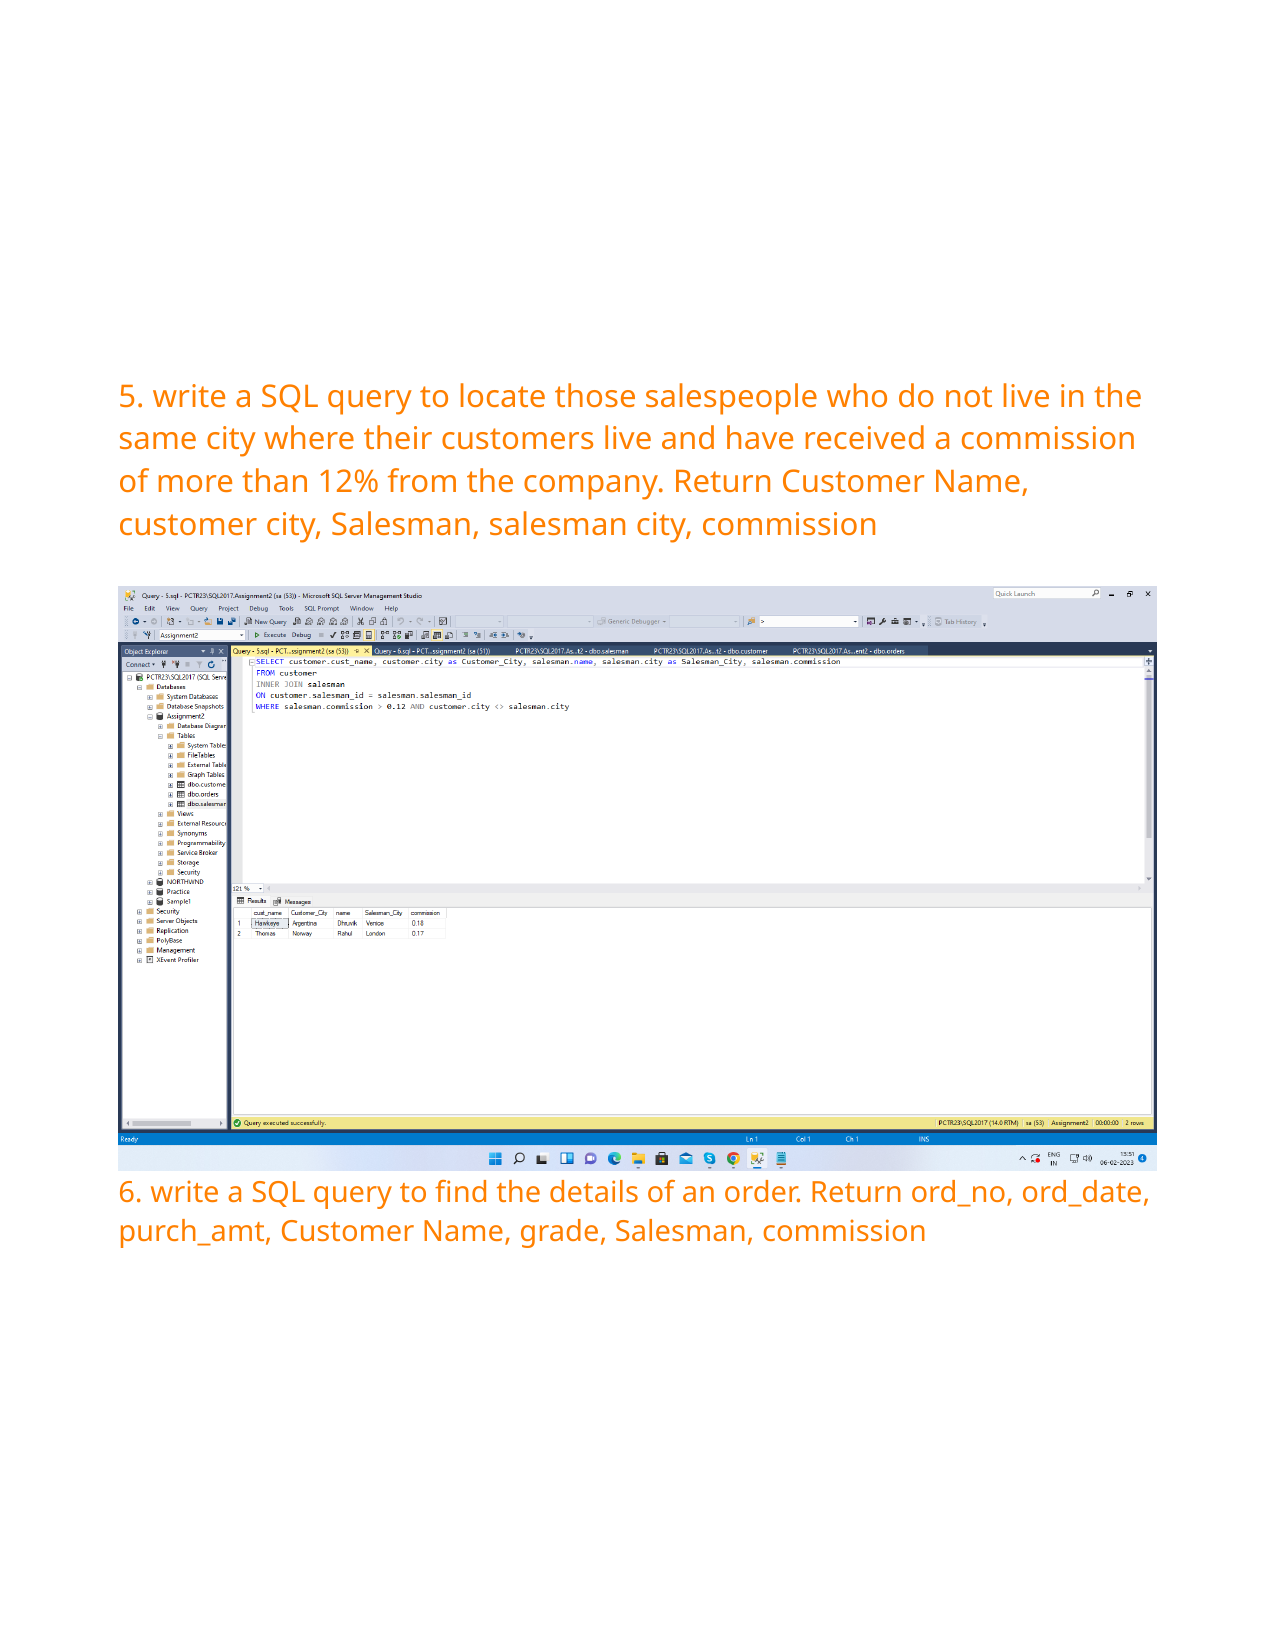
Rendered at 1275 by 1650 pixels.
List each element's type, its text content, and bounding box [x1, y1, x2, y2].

text 6. write a SQL query to find the details of an order. Return ord_no, ord_date, purch_amt, Customer Name, grade, Salesman, commission [118, 1171, 1157, 1250]
text 5. write a SQL query to locate those salespeople who do not live in the same city where their customers live and have received a commission of more than 12% from the company. Return Customer Name, customer city, Salesman, salesman city, commission [118, 374, 1157, 544]
picture [118, 586, 1157, 1171]
